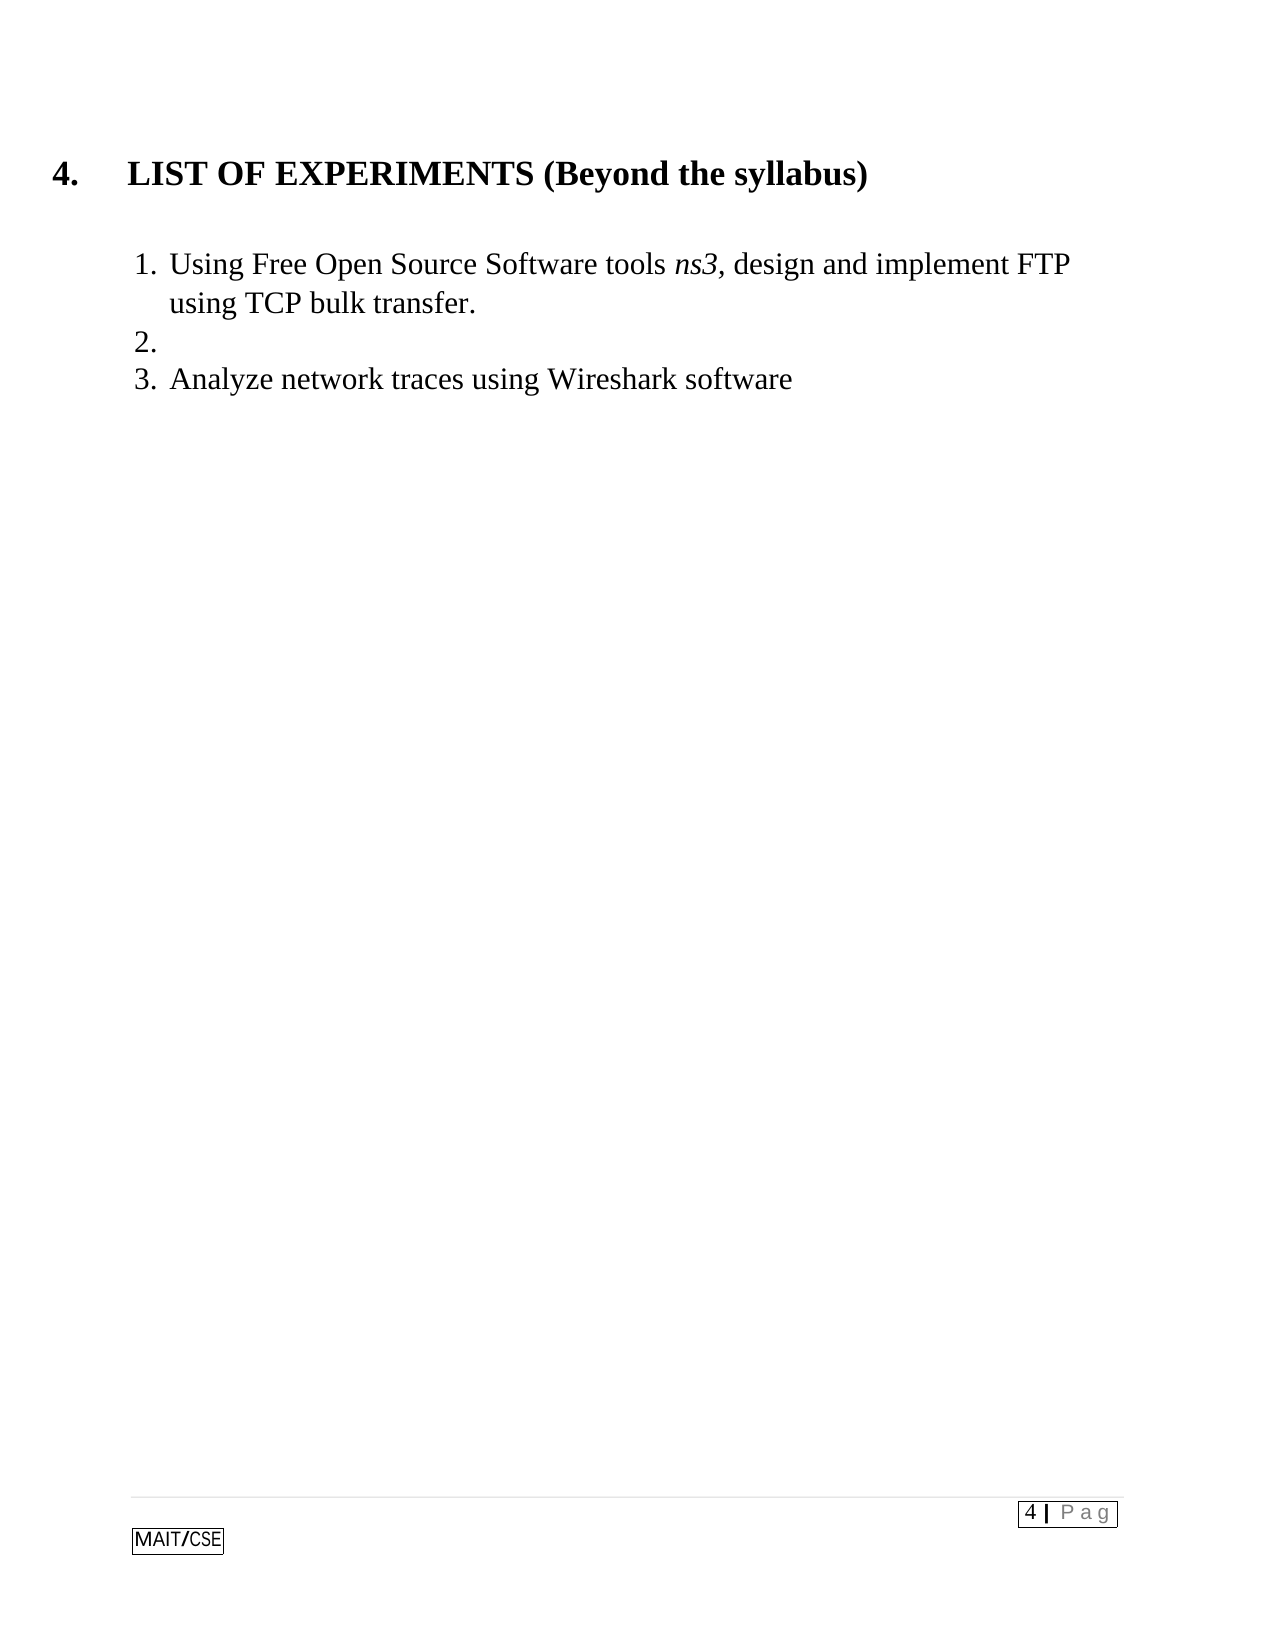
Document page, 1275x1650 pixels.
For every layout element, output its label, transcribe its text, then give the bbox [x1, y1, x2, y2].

text 4. LIST OF EXPERIMENTS (Beyond the syllabus) [52, 152, 1212, 193]
list Analyze network traces using Wireshark software [134, 361, 1212, 397]
list Using Free Open Source Software tools ns3, design and implement FTP using TCP bulk transfer. [134, 246, 1121, 320]
